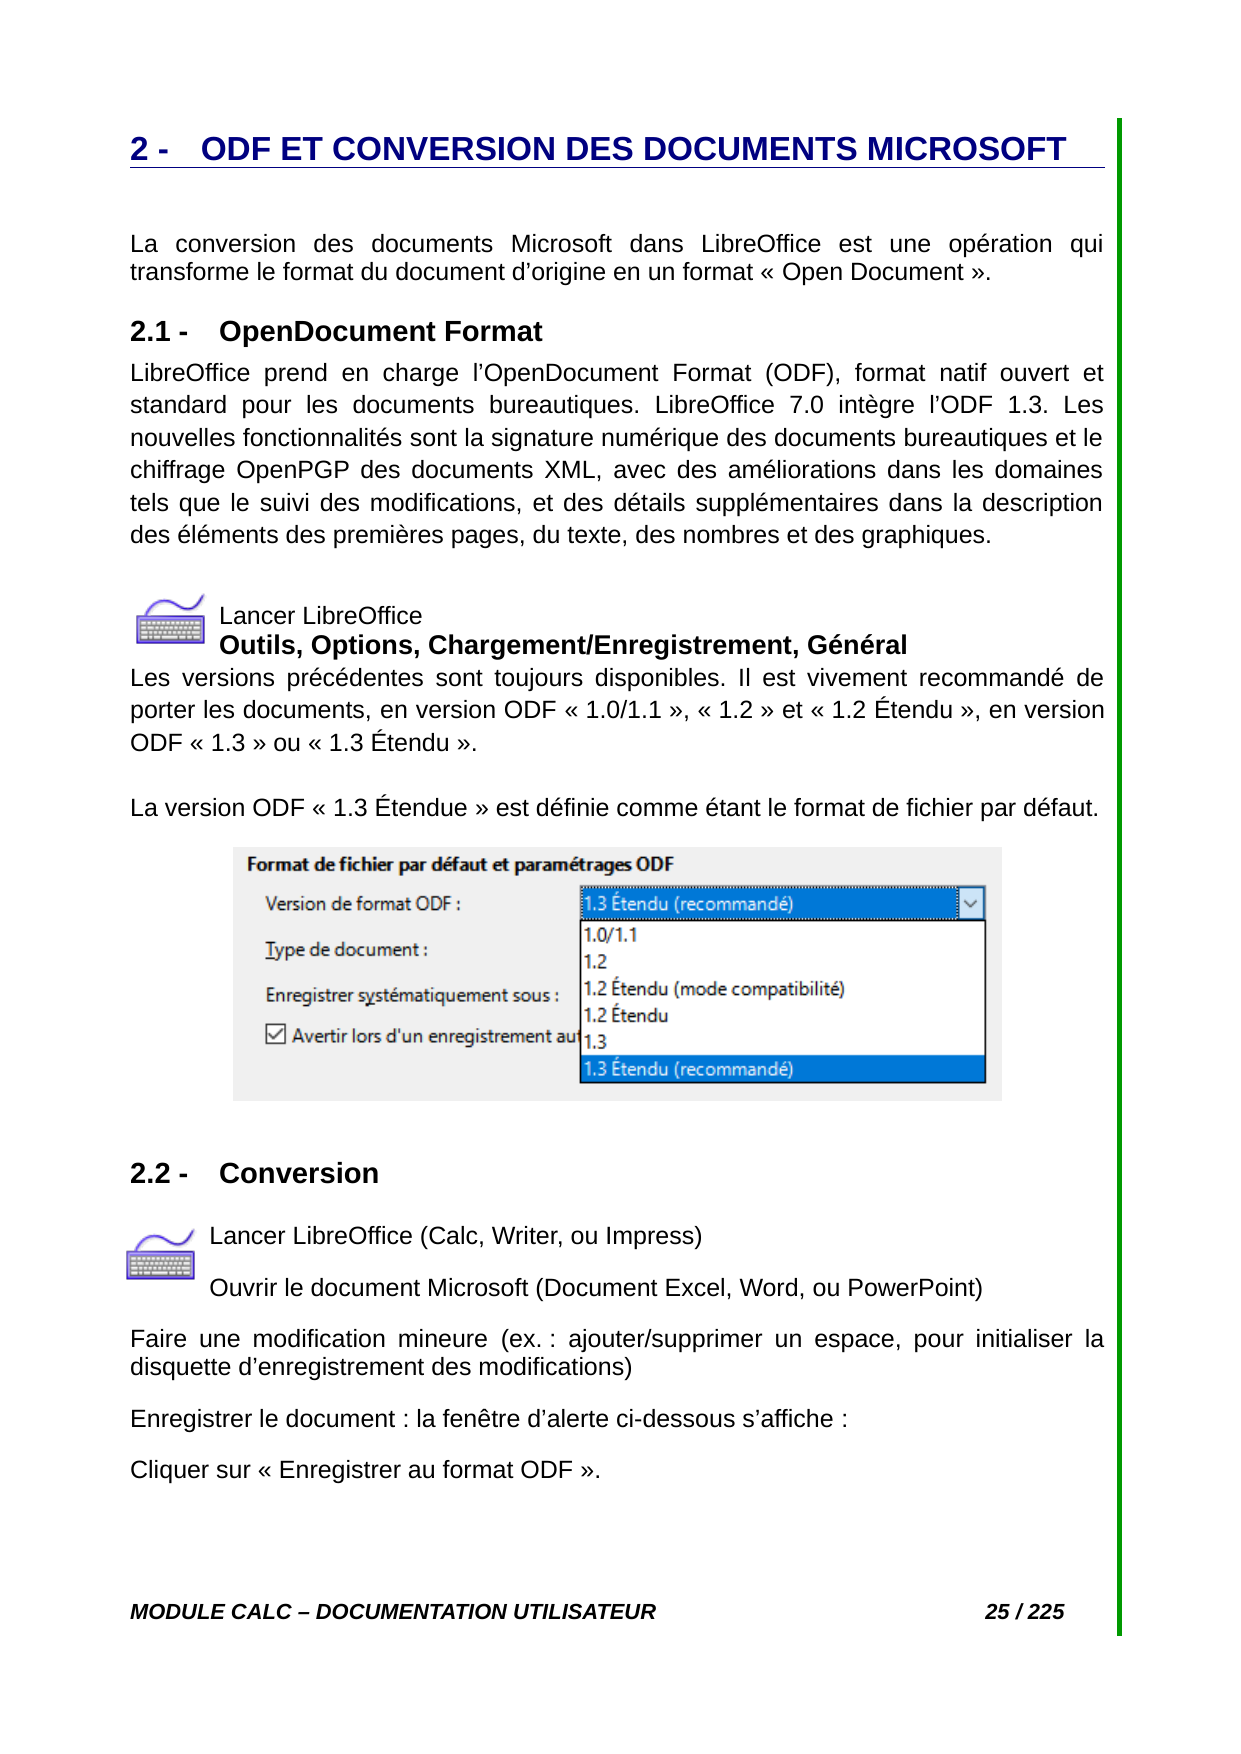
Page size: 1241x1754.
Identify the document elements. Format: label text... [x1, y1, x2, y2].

text Les versions précédentes sont toujours disponibles. Il est vivement recommandé de porter les documents, en version ODF « 1.0/1.1 », « 1.2 » et « 1.2 Étendu », en version ODF « 1.3 » ou « 1.3 Étendu ». [130, 660, 1105, 758]
picture [233, 847, 1002, 1101]
text Outils, Options, Chargement/Enregistrement, Général [130, 630, 1105, 660]
text Lancer LibreOffice (Calc, Writer, ou Impress) [198, 1222, 1105, 1250]
text La conversion des documents Microsoft dans LibreOffice est une opération qui transforme le format du document d’origine en un format « Open Document ». [130, 229, 1105, 285]
picture [132, 583, 208, 658]
text Faire une modification mineure (ex. : ajouter/supprimer un espace, pour initialiser la disquette d’enregistrement des modifications) [130, 1325, 1105, 1381]
text LibreOffice prend en charge l’OpenDocument Format (ODF), format natif ouvert et standard pour les documents bureautiques. LibreOffice 7.0 intègre l’ODF 1.3. Les nouvelles fonctionnalités sont la signature numérique des documents bureautiques et le chiffrage OpenPGP des documents XML, avec des améliorations dans les domaines tels que le suivi des modifications, et des détails supplémentaires dans la description des éléments des premières pages, du texte, des nombres et des graphiques. [130, 356, 1105, 551]
subtitle ODF ET conversion des documents Microsoft [130, 130, 1105, 167]
text La version ODF « 1.3 Étendue » est définie comme étant le format de fichier par défaut. [130, 790, 1105, 823]
subtitle OpenDocument Format [130, 315, 1105, 347]
text Enregistrer le document : la fenêtre d’alerte ci-dessous s’affiche : [130, 1404, 1105, 1432]
subtitle Conversion [130, 1157, 1105, 1190]
text Cliquer sur « Enregistrer au format ODF ». [130, 1456, 1105, 1484]
text Ouvrir le document Microsoft (Document Excel, Word, ou PowerPoint) [130, 1273, 1105, 1301]
text Lancer LibreOffice [208, 602, 1105, 630]
picture [122, 1218, 198, 1294]
